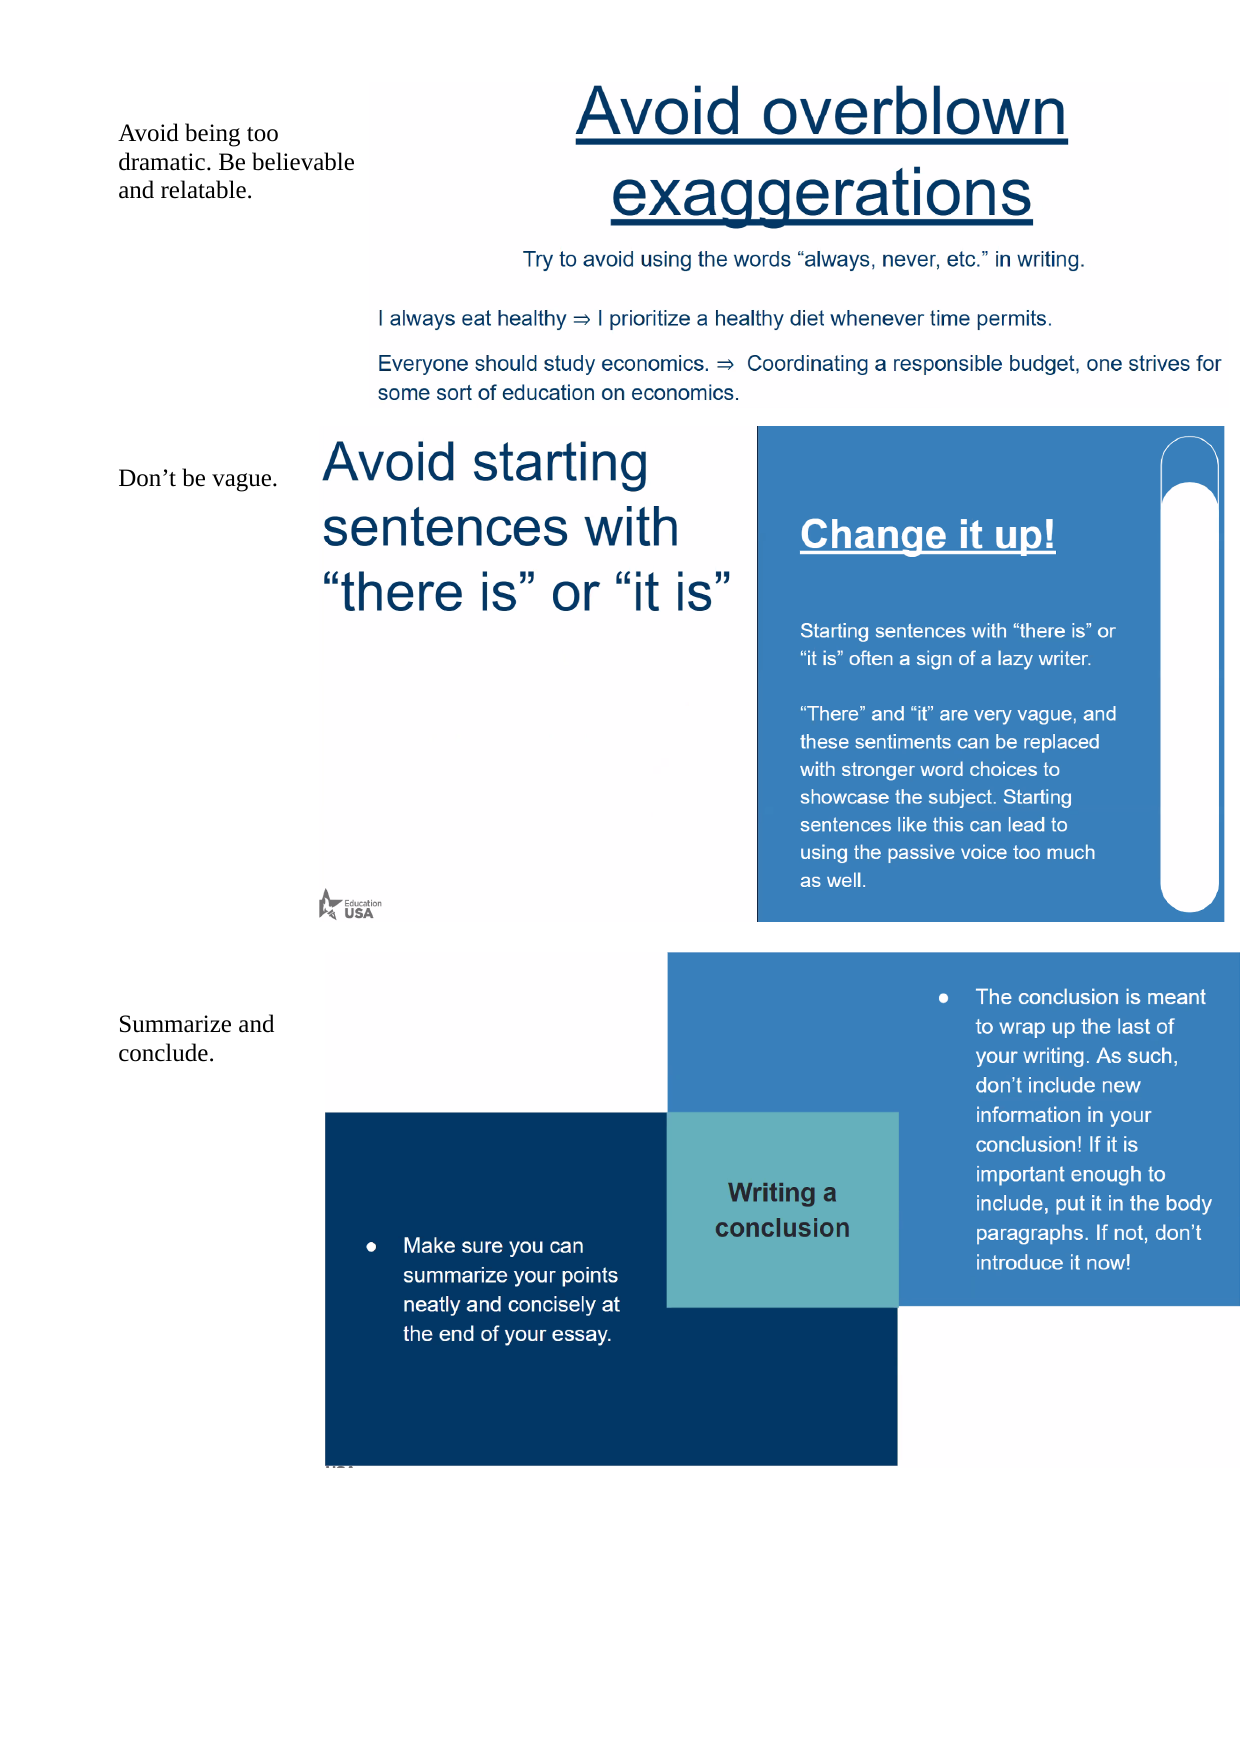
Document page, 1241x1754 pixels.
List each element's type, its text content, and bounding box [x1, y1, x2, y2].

picture [319, 426, 1225, 922]
picture [325, 952, 1240, 1468]
text Avoid being too dramatic. Be believable and relatable. [118, 118, 369, 204]
picture [369, 82, 1229, 408]
text Don’t be vague. [118, 463, 319, 492]
text Summarize and conclude. [118, 1009, 325, 1067]
